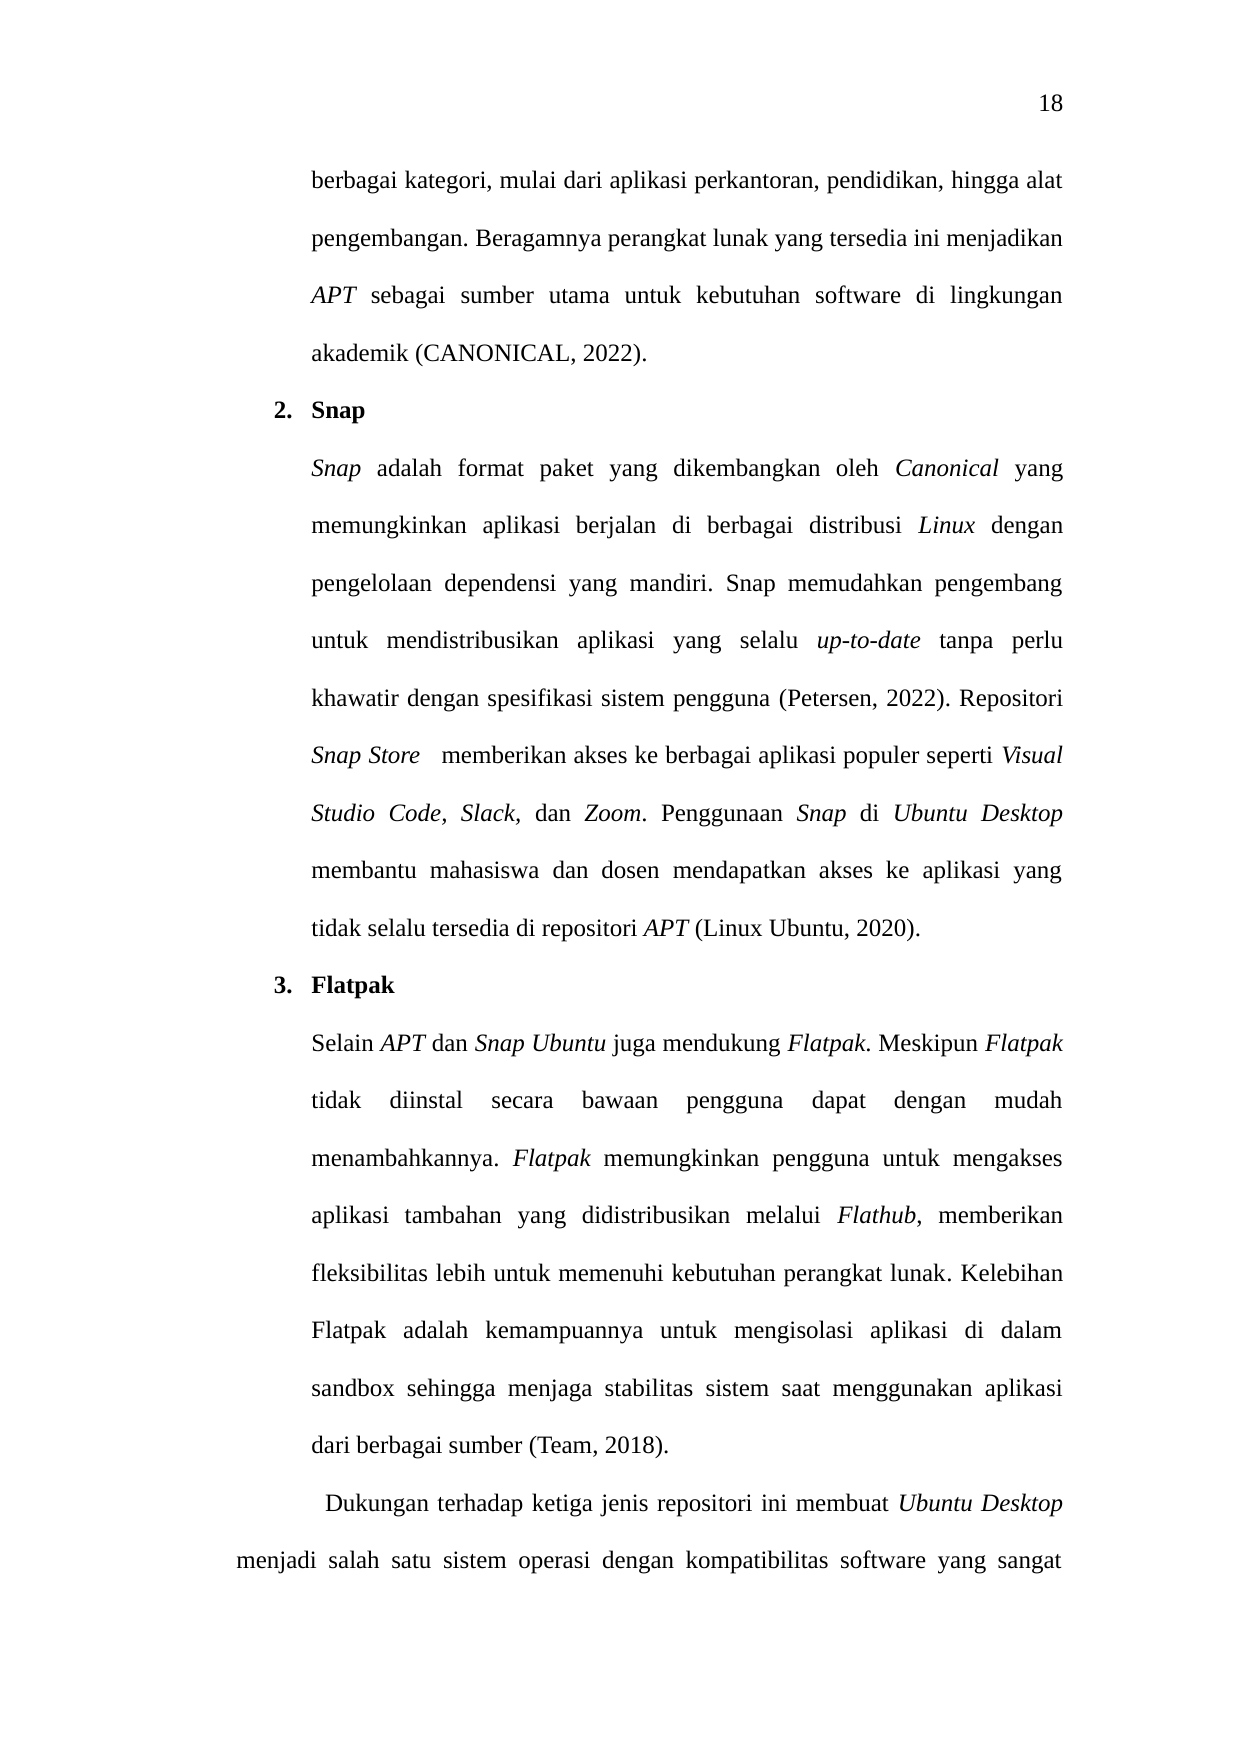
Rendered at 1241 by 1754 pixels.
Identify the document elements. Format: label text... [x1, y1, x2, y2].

list berbagai kategori, mulai dari aplikasi perkantoran, pendidikan, hingga alat pengembangan. Beragamnya perangkat lunak yang tersedia ini menjadikan APT sebagai sumber utama untuk kebutuhan software di lingkungan akademik (CANONICAL, 2022)⁠. [274, 165, 1063, 367]
text Dukungan terhadap ketiga jenis repositori ini membuat Ubuntu Desktop menjadi salah satu sistem operasi dengan kompatibilitas software yang sangat [236, 1488, 1063, 1574]
list Snap Snap adalah format paket yang dikembangkan oleh Canonical yang memungkinkan aplikasi berjalan di berbagai distribusi Linux dengan pengelolaan dependensi yang mandiri. Snap memudahkan pengembang untuk mendistribusikan aplikasi yang selalu up-to-date tanpa perlu khawatir dengan spesifikasi sistem pengguna (Petersen, 2022). Repositori Snap Store memberikan akses ke berbagai aplikasi populer seperti Visual Studio Code, Slack, dan Zoom. Penggunaan Snap di Ubuntu Desktop membantu mahasiswa dan dosen mendapatkan akses ke aplikasi yang tidak selalu tersedia di repositori APT (Linux Ubuntu, 2020)⁠. [274, 395, 1063, 942]
list Flatpak Selain APT dan Snap Ubuntu juga mendukung Flatpak. Meskipun Flatpak tidak diinstal secara bawaan pengguna dapat dengan mudah menambahkannya. Flatpak memungkinkan pengguna untuk mengakses aplikasi tambahan yang didistribusikan melalui Flathub, memberikan fleksibilitas lebih untuk memenuhi kebutuhan perangkat lunak. Kelebihan Flatpak adalah kemampuannya untuk mengisolasi aplikasi di dalam sandbox sehingga menjaga stabilitas sistem saat menggunakan aplikasi dari berbagai sumber (Team, 2018). [274, 970, 1063, 1459]
